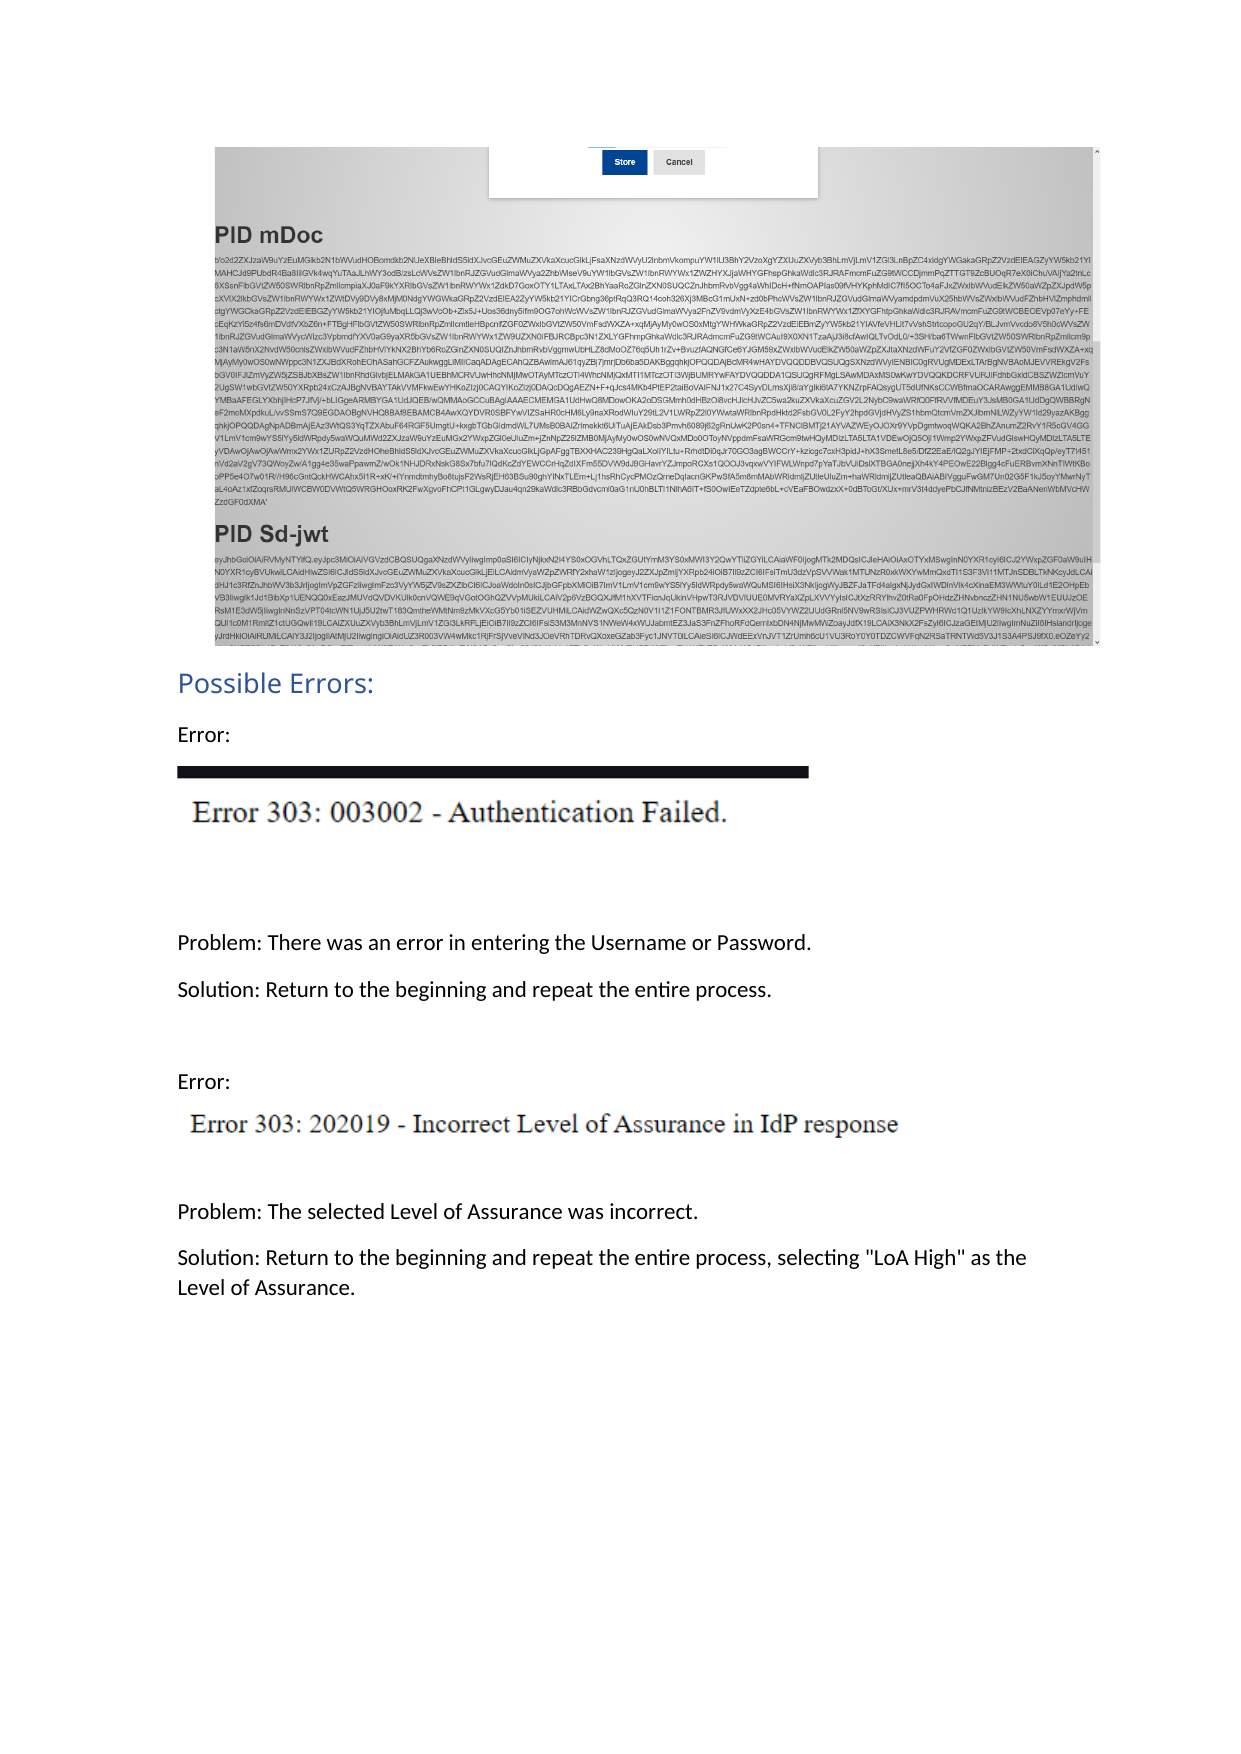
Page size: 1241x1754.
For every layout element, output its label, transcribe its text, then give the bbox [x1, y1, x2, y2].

picture [177, 766, 809, 910]
text Problem: The selected Level of Assurance was incorrect. [177, 1197, 1063, 1225]
text Error: [177, 720, 1063, 748]
text Problem: There was an error in entering the Username or Password. [177, 928, 1063, 956]
picture [177, 1097, 1063, 1179]
text Solution: Return to the beginning and repeat the entire process, selecting "LoA High" as the Level of Assurance. [177, 1243, 1063, 1301]
text Possible Errors: [177, 664, 1063, 701]
text Error: [177, 1067, 1063, 1097]
text Solution: Return to the beginning and repeat the entire process. [177, 975, 1063, 1003]
picture [214, 147, 1101, 646]
